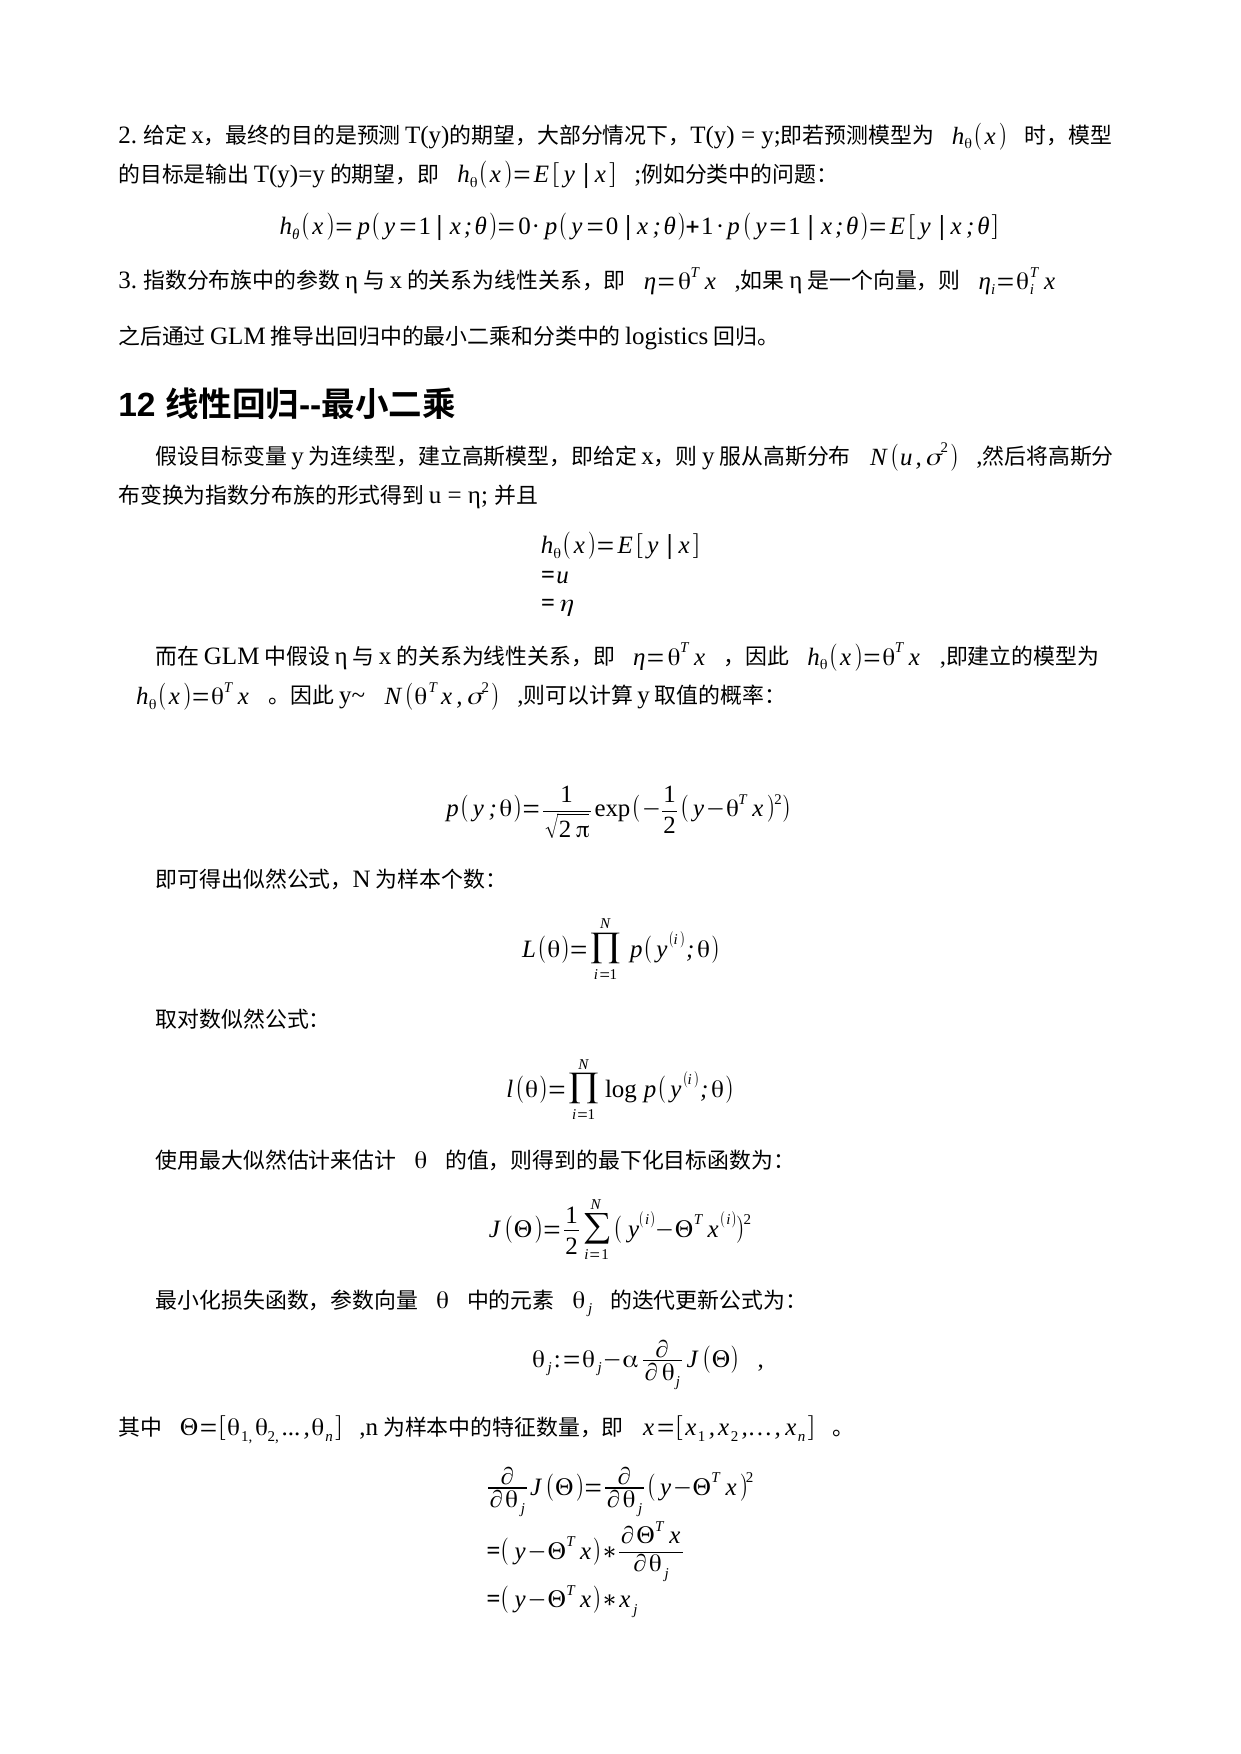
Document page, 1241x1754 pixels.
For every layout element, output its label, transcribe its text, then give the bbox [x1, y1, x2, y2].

text 假设目标变量y为连续型，建立高斯模型，即给定x，则y服从高斯分布,然后将高斯分布变换为指数分布族的形式得到u = η; 并且 [118, 439, 1122, 509]
subtitle 12 线性回归--最小二乘 [118, 378, 1122, 426]
text , [118, 1338, 1122, 1390]
text 其中,n为样本中的特征数量，即。 [118, 1410, 1122, 1445]
text 使用最大似然估计来估计的值，则得到的最下化目标函数为： [118, 1143, 1122, 1174]
text 而在GLM中假设η与x的关系为线性关系，即，因此,即建立的模型为。因此 y~,则可以计算y取值的概率： [118, 639, 1122, 711]
text 最小化损失函数，参数向量中的元素的迭代更新公式为： [118, 1283, 1122, 1317]
text 2. 给定x，最终的目的是预测T(y)的期望，大部分情况下，T(y) = y;即若预测模型为时，模型的目标是输出T(y)=y的期望，即;例如分类中的问题： [118, 118, 1122, 189]
text 之后通过GLM推导出回归中的最小二乘和分类中的logistics回归。 [118, 319, 1122, 351]
text 3. 指数分布族中的参数 η与x的关系为线性关系，即,如果 η是一个向量，则 [118, 263, 1122, 298]
text 即可得出似然公式，N为样本个数： [118, 862, 1122, 894]
text 取对数似然公式： [118, 1002, 1122, 1034]
